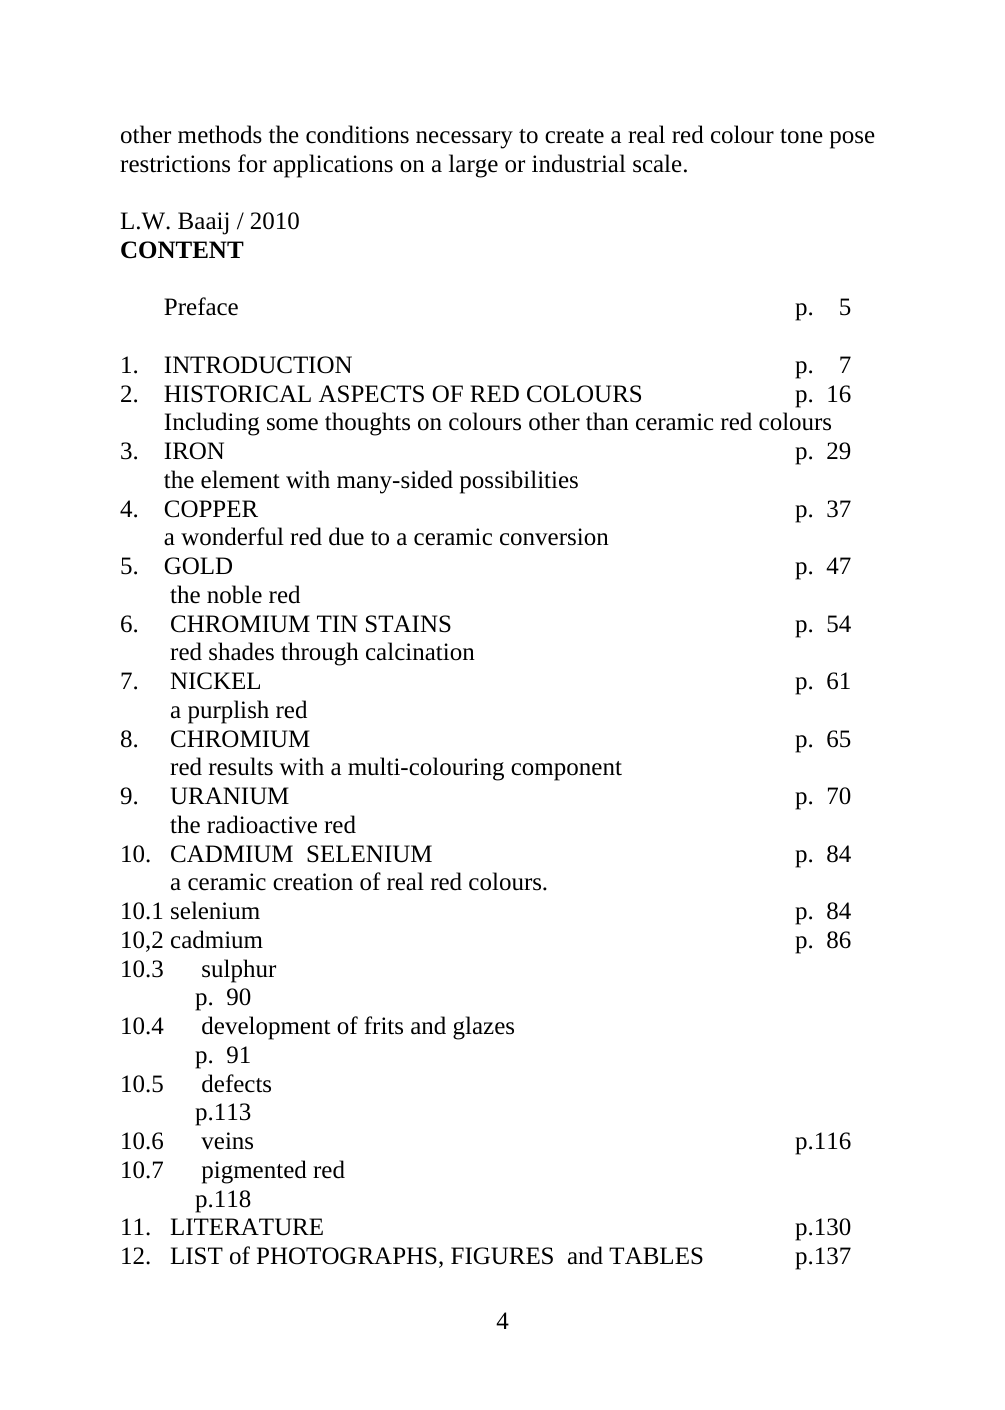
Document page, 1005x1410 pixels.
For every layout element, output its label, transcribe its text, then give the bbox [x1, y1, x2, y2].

text the noble red [120, 580, 885, 609]
text 2. HISTORICAL ASPECTS OF RED COLOURS p. 16 [120, 379, 885, 407]
text Including some thoughts on colours other than ceramic red colours [120, 407, 885, 436]
list defects p.113 [120, 1069, 885, 1126]
text 7. NICKEL p. 61 [120, 666, 885, 695]
text 10,2 cadmium p. 86 [120, 925, 885, 954]
text 6. CHROMIUM TIN STAINS p. 54 [120, 609, 885, 637]
text 10.1 selenium p. 84 [120, 896, 885, 925]
text red shades through calcination [120, 637, 885, 666]
text 11. LITERATURE p.130 [120, 1212, 885, 1241]
text 12. LIST of PHOTOGRAPHS, FIGURES and TABLES p.137 [120, 1241, 885, 1270]
text red results with a multi-colouring component [120, 752, 885, 781]
text 8. CHROMIUM p. 65 [120, 724, 885, 752]
list development of frits and glazes p. 91 [120, 1011, 885, 1069]
text 9. URANIUM p. 70 [120, 781, 885, 810]
text a ceramic creation of real red colours. [120, 867, 885, 896]
text CONTENT [120, 235, 885, 264]
text 10. CADMIUM SELENIUM p. 84 [120, 839, 885, 867]
text other methods the conditions necessary to create a real red colour tone pose restrictions for applications on a large or industrial scale. [120, 120, 885, 177]
text a purplish red [120, 695, 885, 724]
text Preface p. 5 [120, 292, 885, 321]
text 1. INTRODUCTION p. 7 [120, 350, 885, 379]
text 5. GOLD p. 47 [120, 551, 885, 580]
text 4. COPPER p. 37 [120, 494, 885, 522]
text the element with many-sided possibilities [120, 465, 885, 494]
text 3. IRON p. 29 [120, 436, 885, 465]
list sulphur p. 90 [120, 954, 885, 1011]
list veins p.116 [120, 1126, 885, 1155]
text a wonderful red due to a ceramic conversion [120, 522, 885, 551]
list pigmented red p.118 [120, 1155, 885, 1212]
text L.W. Baaij / 2010 [120, 206, 885, 235]
text the radioactive red [120, 810, 885, 839]
